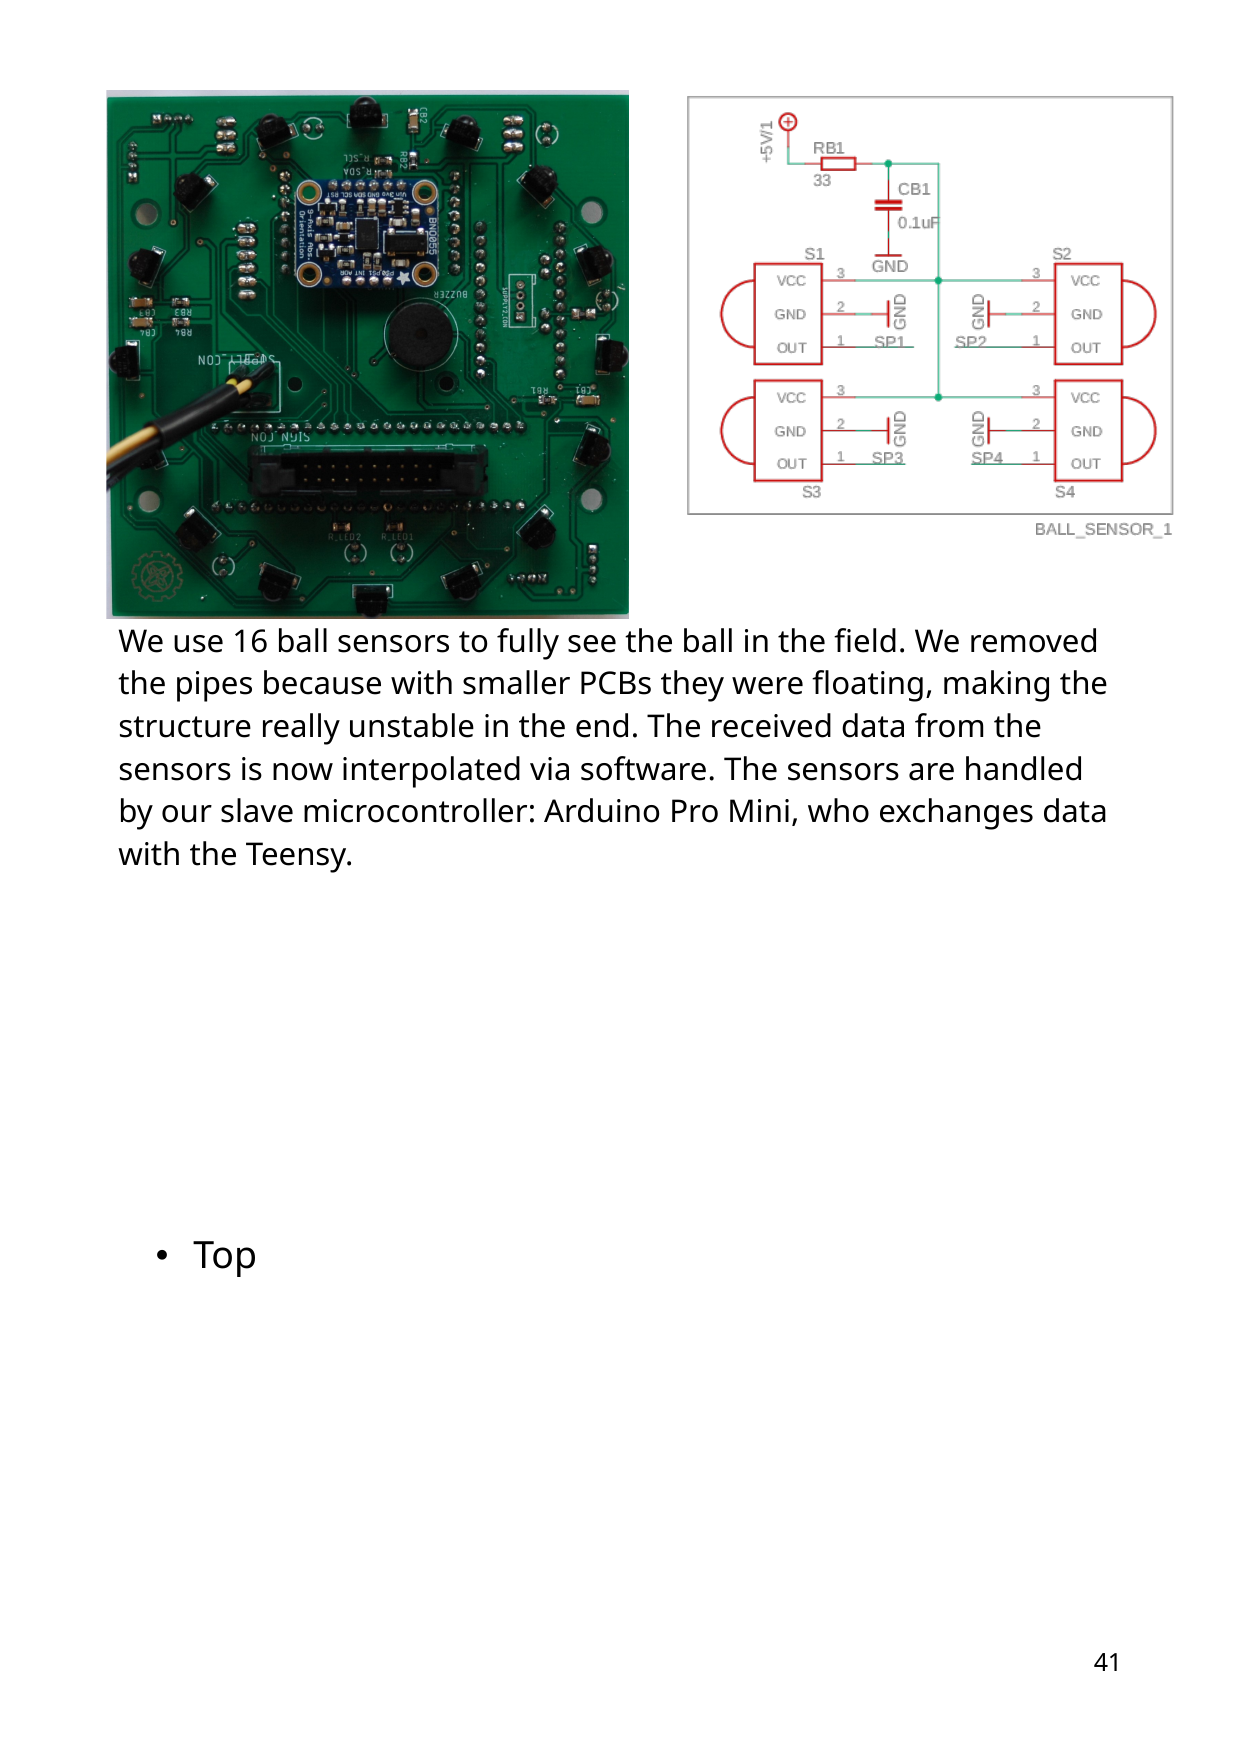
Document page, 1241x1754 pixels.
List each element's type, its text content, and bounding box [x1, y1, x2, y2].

text We use 16 ball sensors to fully see the ball in the field. We removed the pipes because with smaller PCBs they were floating, making the structure really unstable in the end. The received data from the sensors is now interpolated via software. The sensors are handled by our slave microcontroller: Arduino Pro Mini, who exchanges data with the Teensy. [118, 91, 1122, 874]
picture [670, 90, 1182, 541]
list Top [156, 1229, 1122, 1280]
picture [106, 90, 629, 619]
